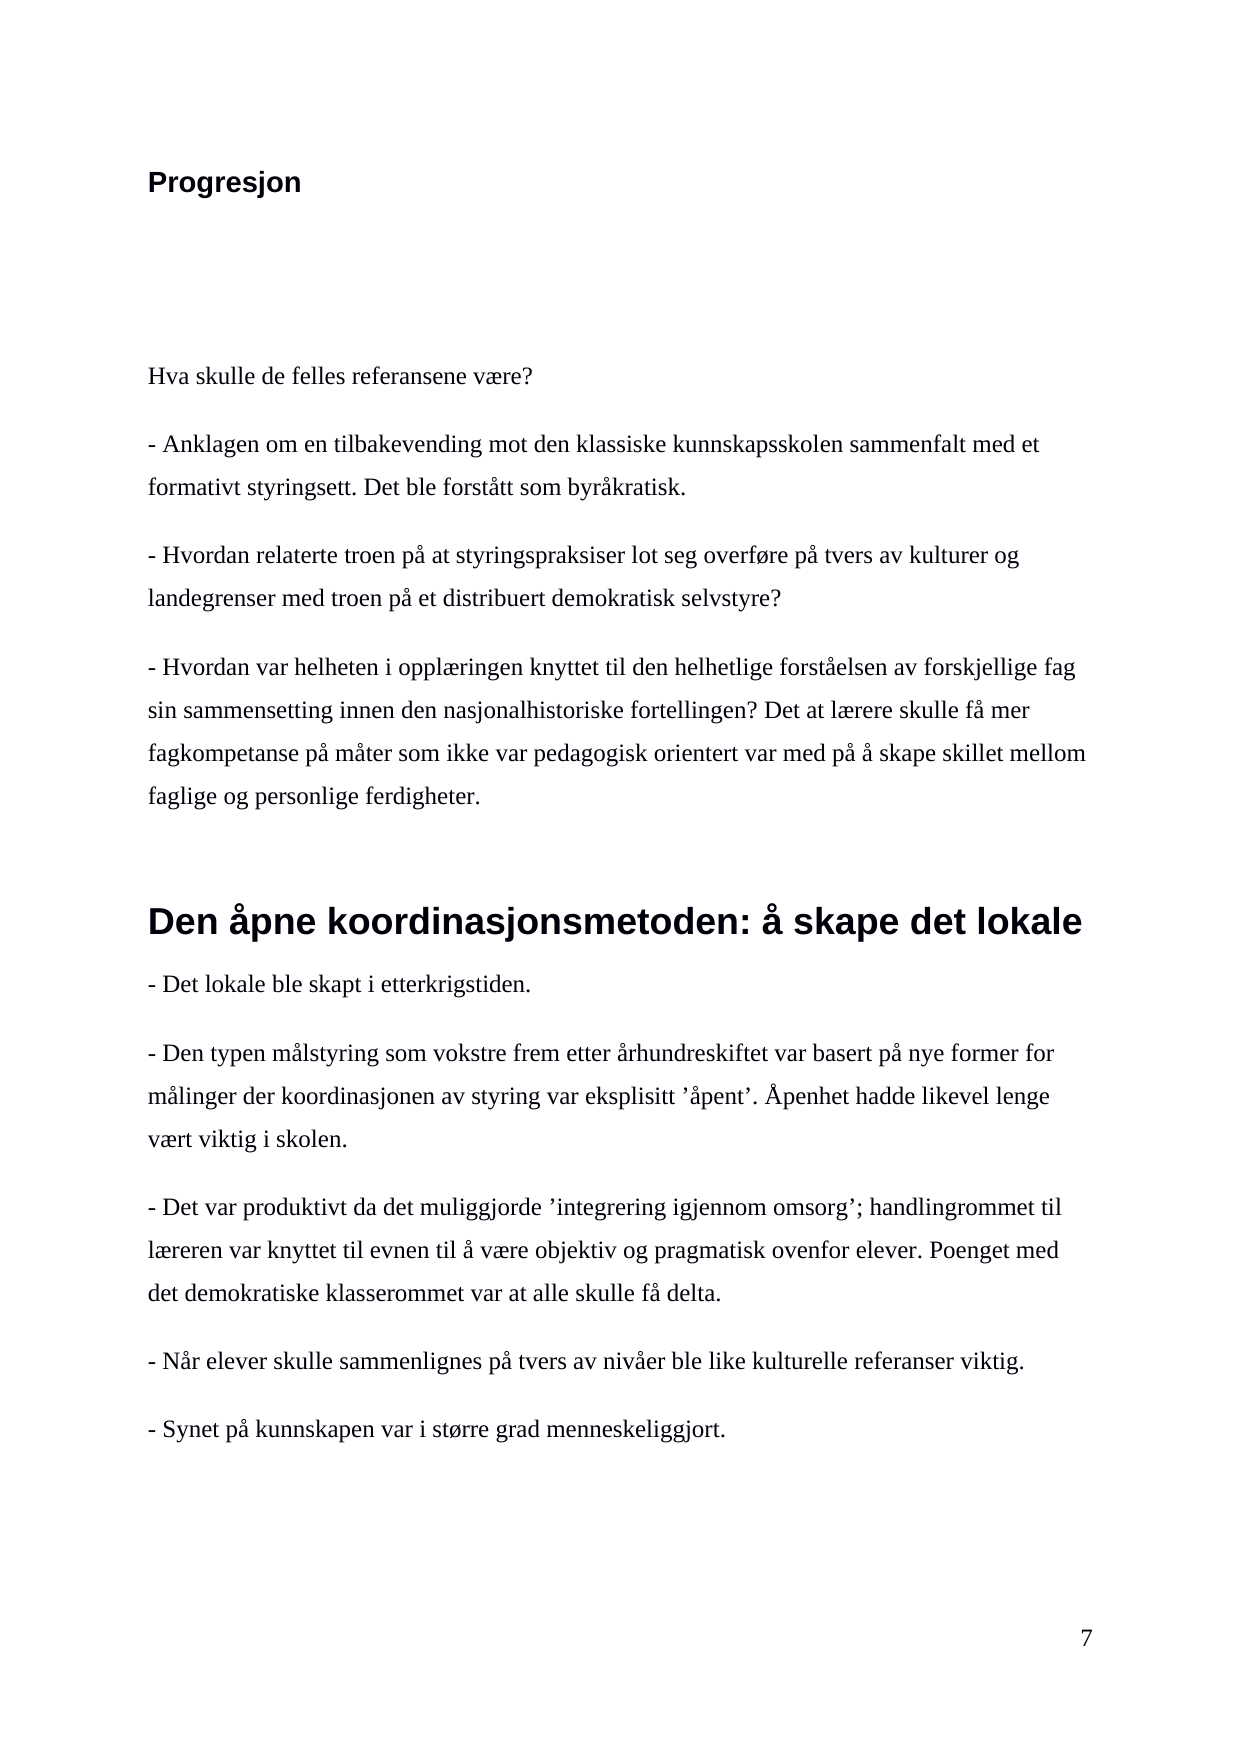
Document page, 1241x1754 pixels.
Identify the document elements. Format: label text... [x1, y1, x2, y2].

text - Det var produktivt da det muliggjorde ’integrering igjennom omsorg’; handlingrommet til læreren var knyttet til evnen til å være objektiv og pragmatisk ovenfor elever. Poenget med det demokratiske klasserommet var at alle skulle få delta. [148, 1192, 1092, 1307]
text - Synet på kunnskapen var i større grad menneskeliggjort. [148, 1414, 1092, 1443]
text - Anklagen om en tilbakevending mot den klassiske kunnskapsskolen sammenfalt med et formativt styringsett. Det ble forstått som byråkratisk. [148, 429, 1092, 501]
text - Hvordan var helheten i opplæringen knyttet til den helhetlige forståelsen av forskjellige fag sin sammensetting innen den nasjonalhistoriske fortellingen? Det at lærere skulle få mer fagkompetanse på måter som ikke var pedagogisk orientert var med på å skape skillet mellom faglige og personlige ferdigheter. [148, 652, 1092, 810]
text - Den typen målstyring som vokstre frem etter århundreskiftet var basert på nye former for målinger der koordinasjonen av styring var eksplisitt ’åpent’. Åpenhet hadde likevel lenge vært viktig i skolen. [148, 1038, 1092, 1153]
subtitle Progresjon [148, 165, 1092, 199]
text Hva skulle de felles referansene være? [148, 361, 1092, 390]
text - Hvordan relaterte troen på at styringspraksiser lot seg overføre på tvers av kulturer og landegrenser med troen på et distribuert demokratisk selvstyre? [148, 540, 1092, 612]
text - Når elever skulle sammenlignes på tvers av nivåer ble like kulturelle referanser viktig. [148, 1346, 1092, 1375]
subtitle Den åpne koordinasjonsmetoden: å skape det lokale [148, 899, 1092, 942]
text - Det lokale ble skapt i etterkrigstiden. [148, 969, 1092, 998]
